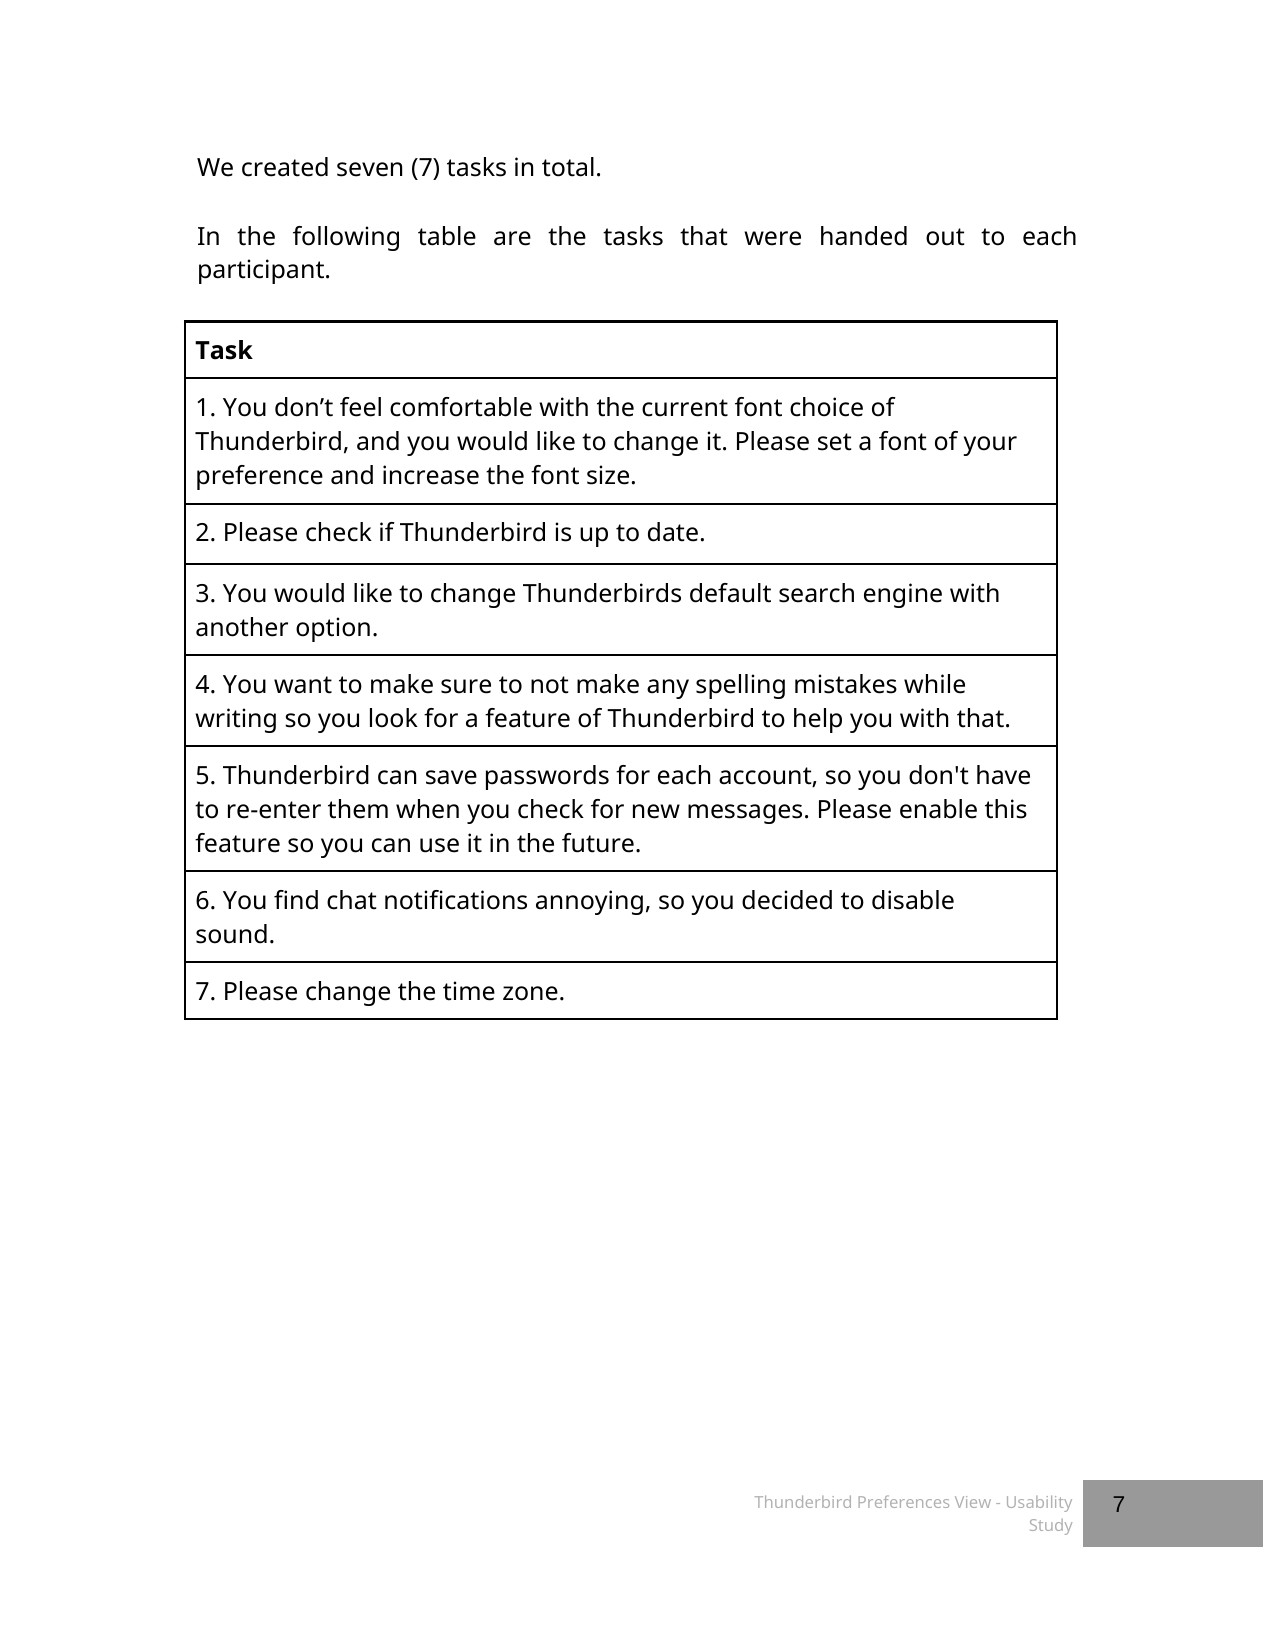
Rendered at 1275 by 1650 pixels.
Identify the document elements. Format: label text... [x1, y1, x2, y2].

text We created seven (7) tasks in total. [197, 150, 1079, 184]
table_cell 1. You don’t feel comfortable with the current font choice of Thunderbird, and you would like to change it. Please set a font of your preference and increase the font size. [186, 379, 1056, 502]
text In the following table are the tasks that were handed out to each participant. [197, 218, 1079, 286]
table_cell 7. Please change the time zone. [186, 963, 1056, 1018]
table_cell 6. You find chat notifications annoying, so you decided to disable sound. [186, 872, 1056, 961]
table_cell 2. Please check if Thunderbird is up to date. [186, 505, 1056, 563]
table_cell 3. You would like to change Thunderbirds default search engine with another option. [186, 565, 1056, 654]
table_cell 4. You want to make sure to not make any spelling mistakes while writing so you look for a feature of Thunderbird to help you with that. [186, 656, 1056, 745]
table_header Task [186, 323, 1056, 377]
table_cell 5. Thunderbird can save passwords for each account, so you don't have to re-enter them when you check for new messages. Please enable this feature so you can use it in the future. [186, 747, 1056, 870]
